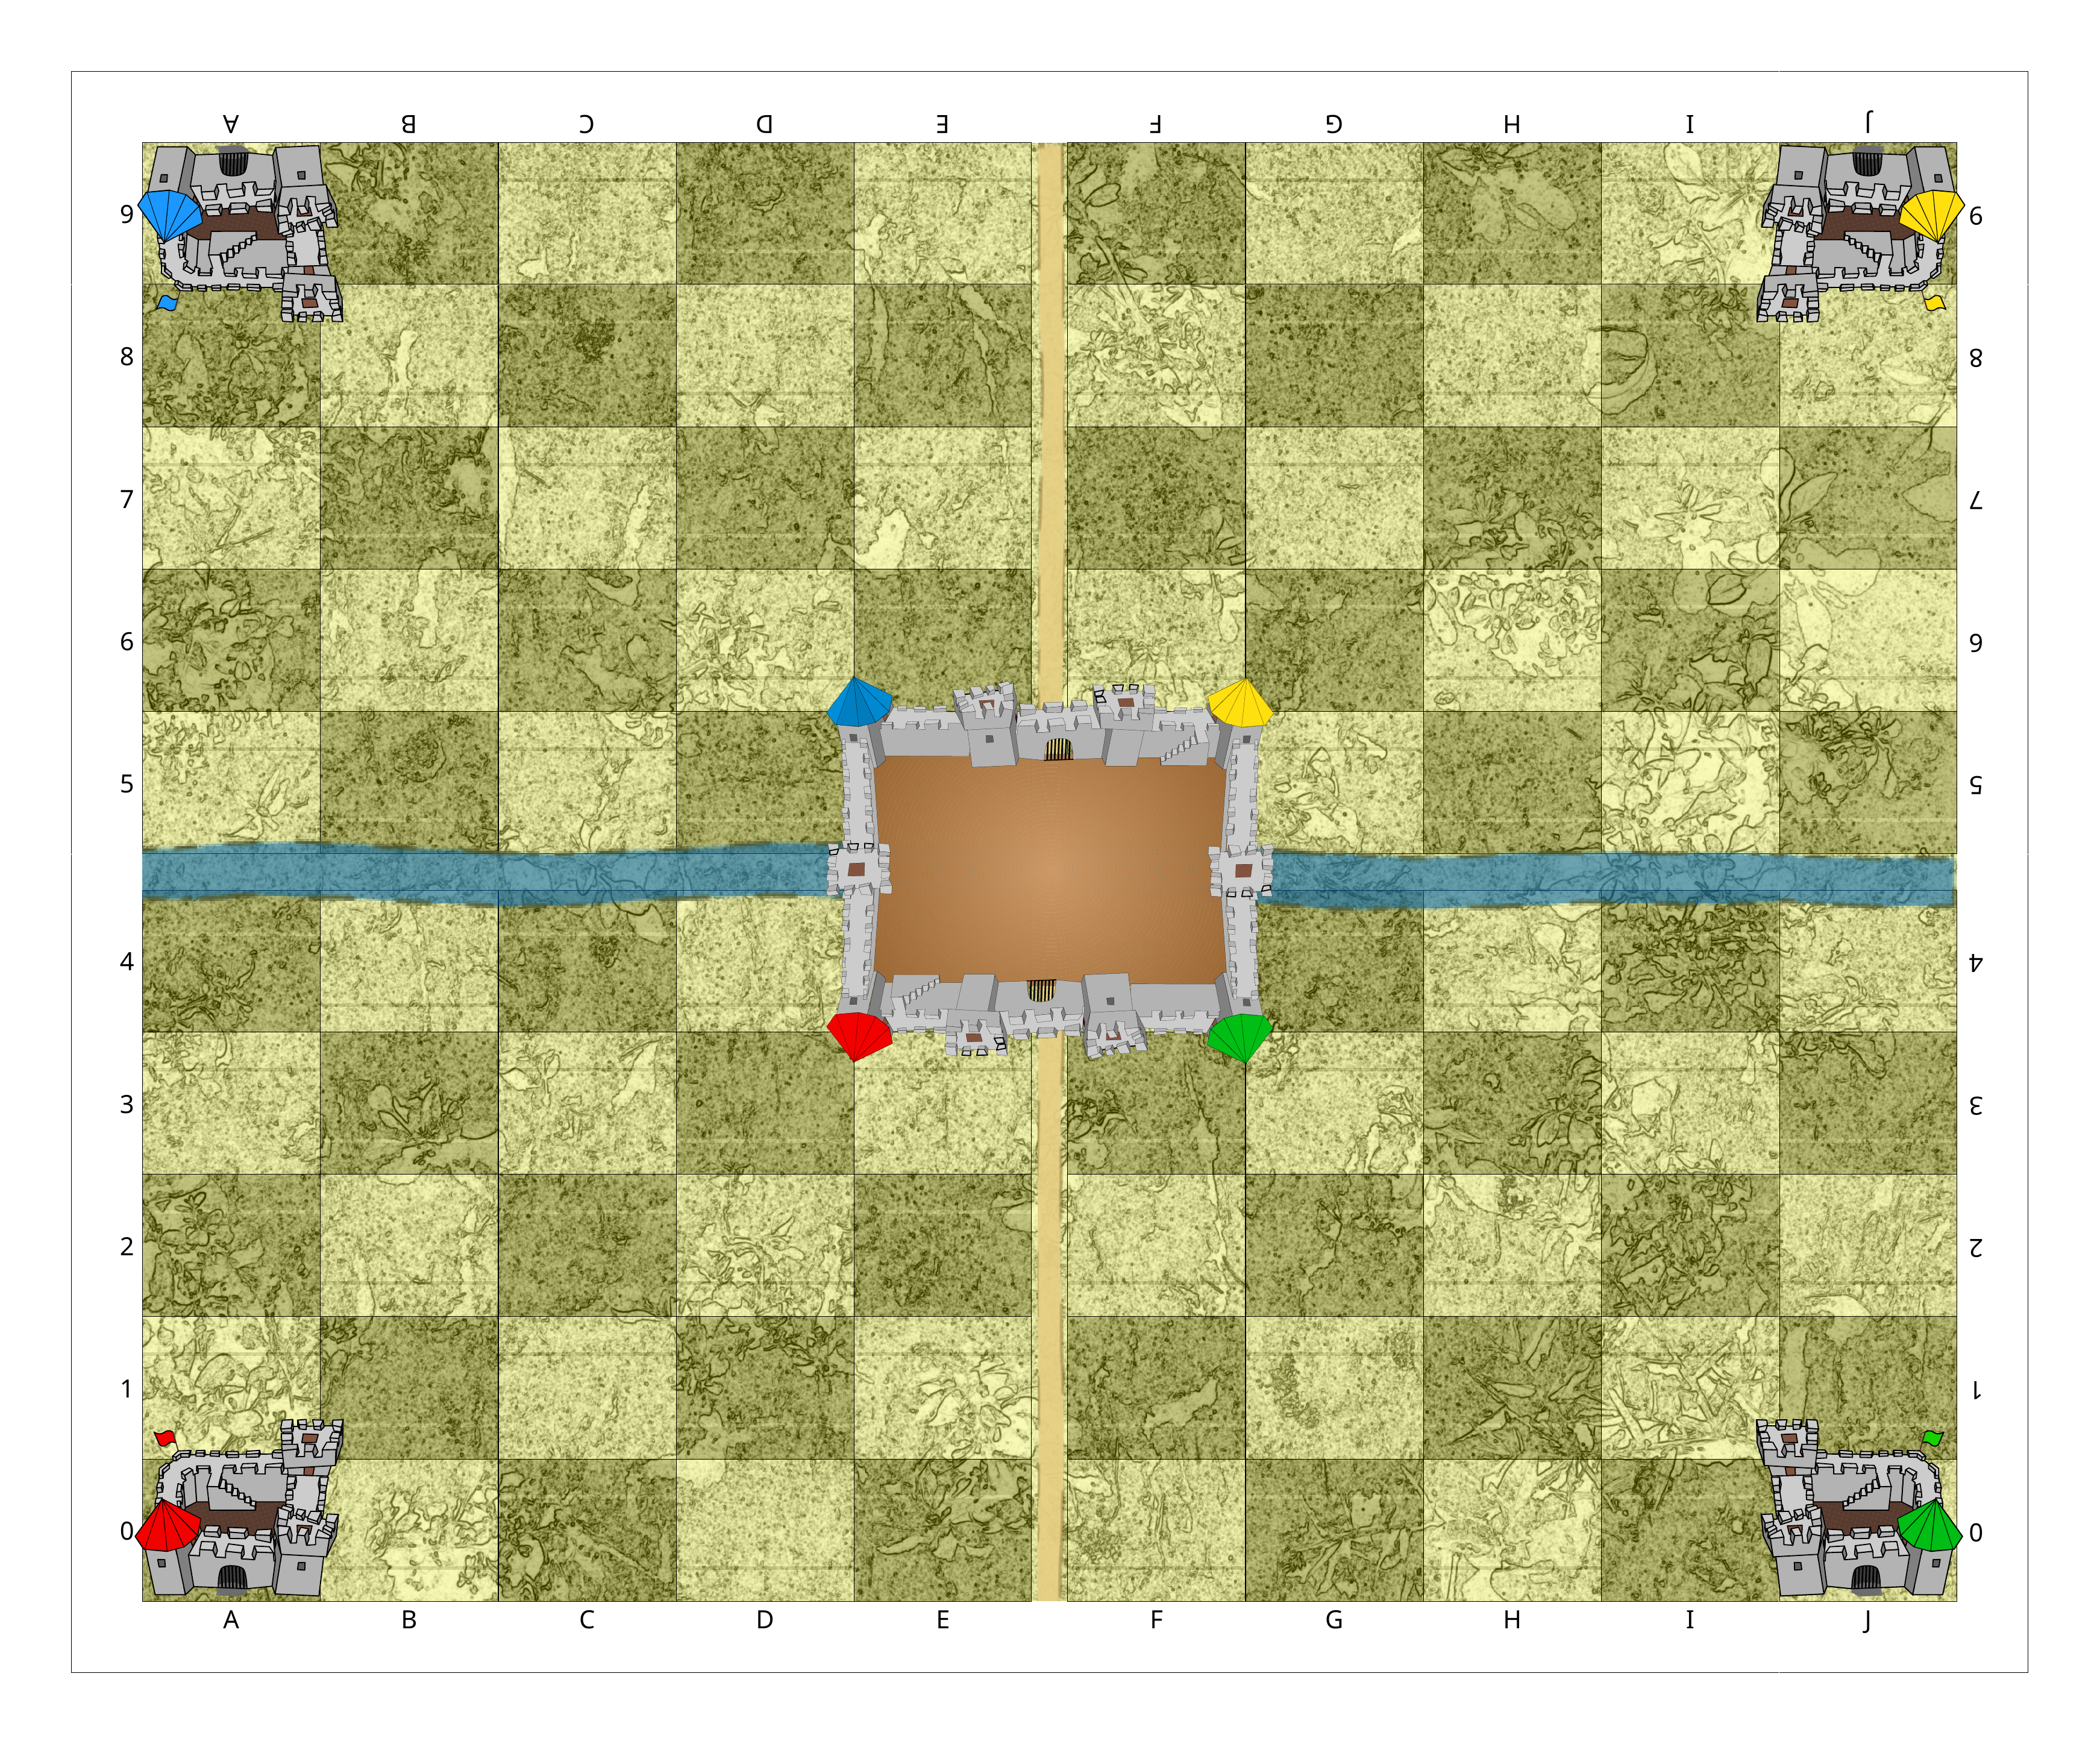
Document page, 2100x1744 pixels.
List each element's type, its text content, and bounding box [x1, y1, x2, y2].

table_cell D [676, 1602, 854, 1672]
picture [1038, 1030, 1065, 1601]
table_cell 6 [72, 569, 142, 712]
table_cell [1957, 1317, 2028, 1460]
table_cell [1957, 1460, 2028, 1602]
table_cell H [1423, 1602, 1601, 1672]
table_header [498, 72, 676, 142]
table_cell [1032, 1602, 1067, 1672]
table_cell 2 [72, 1175, 142, 1317]
table_cell 7 [72, 427, 142, 569]
table_cell 8 [72, 285, 142, 427]
picture [1052, 739, 1055, 754]
table_cell [1957, 890, 2028, 1032]
picture [1038, 143, 1065, 709]
table_cell C [498, 1602, 676, 1672]
table_header [854, 72, 1032, 142]
table_cell J [1779, 1602, 1957, 1672]
table_cell F [1067, 1602, 1245, 1672]
table_header [1067, 72, 1245, 142]
table_header [676, 72, 854, 142]
table_cell [1957, 1032, 2028, 1175]
table_header [320, 72, 498, 142]
table_cell E [854, 1602, 1032, 1672]
table_cell 5 [72, 712, 142, 854]
table_header [142, 72, 320, 142]
table_cell [1957, 569, 2028, 712]
table_cell A [142, 1602, 320, 1672]
table_cell 4 [72, 890, 142, 1032]
table_cell [1957, 855, 2028, 890]
table_cell [1957, 712, 2028, 854]
table_cell I [1601, 1602, 1779, 1672]
table_cell 1 [72, 1317, 142, 1460]
table_header [1957, 72, 2028, 142]
table_header [1601, 72, 1779, 142]
table_cell 0 [72, 1460, 142, 1602]
table_cell [72, 1602, 142, 1672]
table_header [1423, 72, 1601, 142]
table_cell 3 [72, 1032, 142, 1175]
table_header [1779, 72, 1957, 142]
table_cell [72, 855, 142, 890]
table_cell B [320, 1602, 498, 1672]
table_header [1245, 72, 1423, 142]
table_header [1032, 72, 1067, 142]
picture [1056, 739, 1058, 754]
table_cell G [1245, 1602, 1423, 1672]
table_cell 9 [72, 142, 142, 284]
table_cell [1957, 1175, 2028, 1317]
table_header [72, 72, 142, 142]
table_cell [1957, 285, 2028, 427]
table_cell [1957, 1602, 2028, 1672]
table_cell [1957, 142, 2028, 284]
table_cell [1957, 427, 2028, 569]
